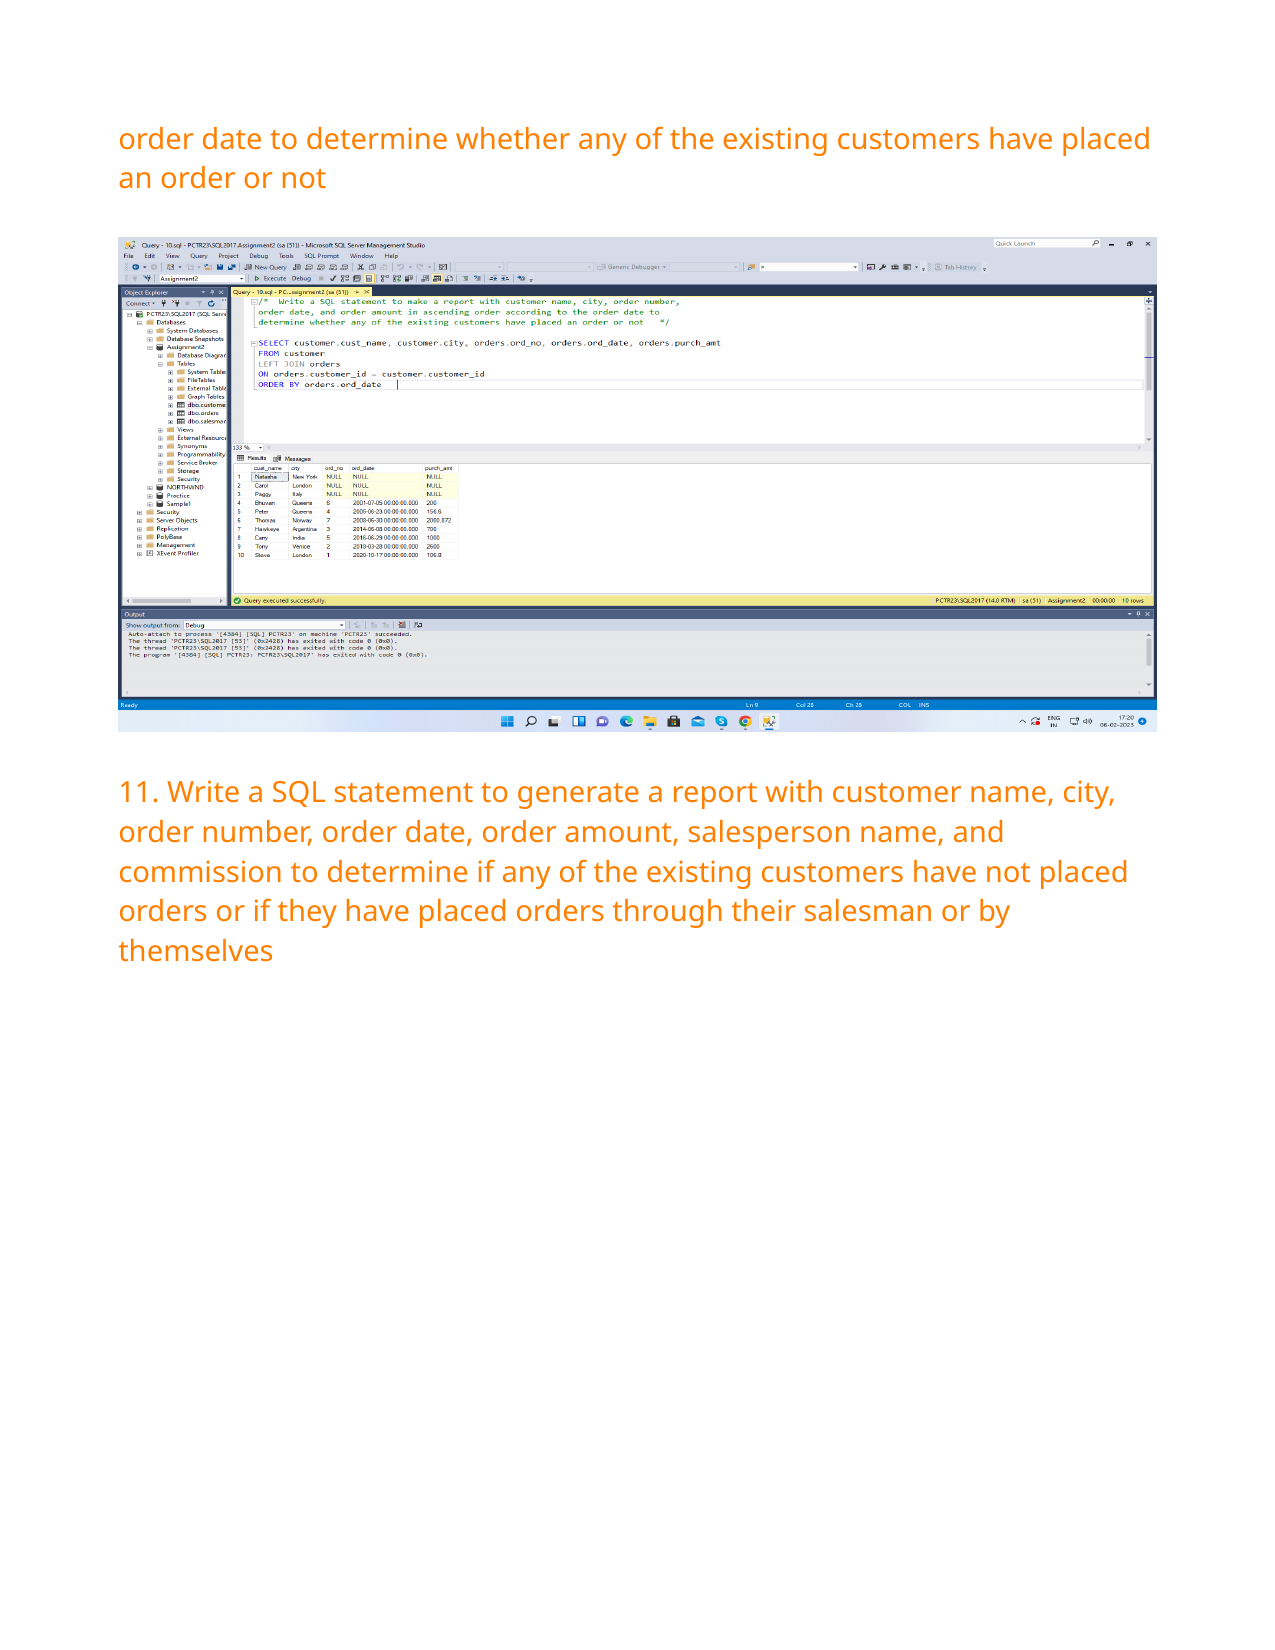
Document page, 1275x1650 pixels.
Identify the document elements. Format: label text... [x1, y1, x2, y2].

text order date to determine whether any of the existing customers have placed an order or not [118, 118, 1157, 197]
text 11. Write a SQL statement to generate a report with customer name, city, order number, order date, order amount, salesperson name, and commission to determine if any of the existing customers have not placed orders or if they have placed orders through their salesman or by themselves [118, 771, 1157, 970]
picture [118, 237, 1157, 732]
